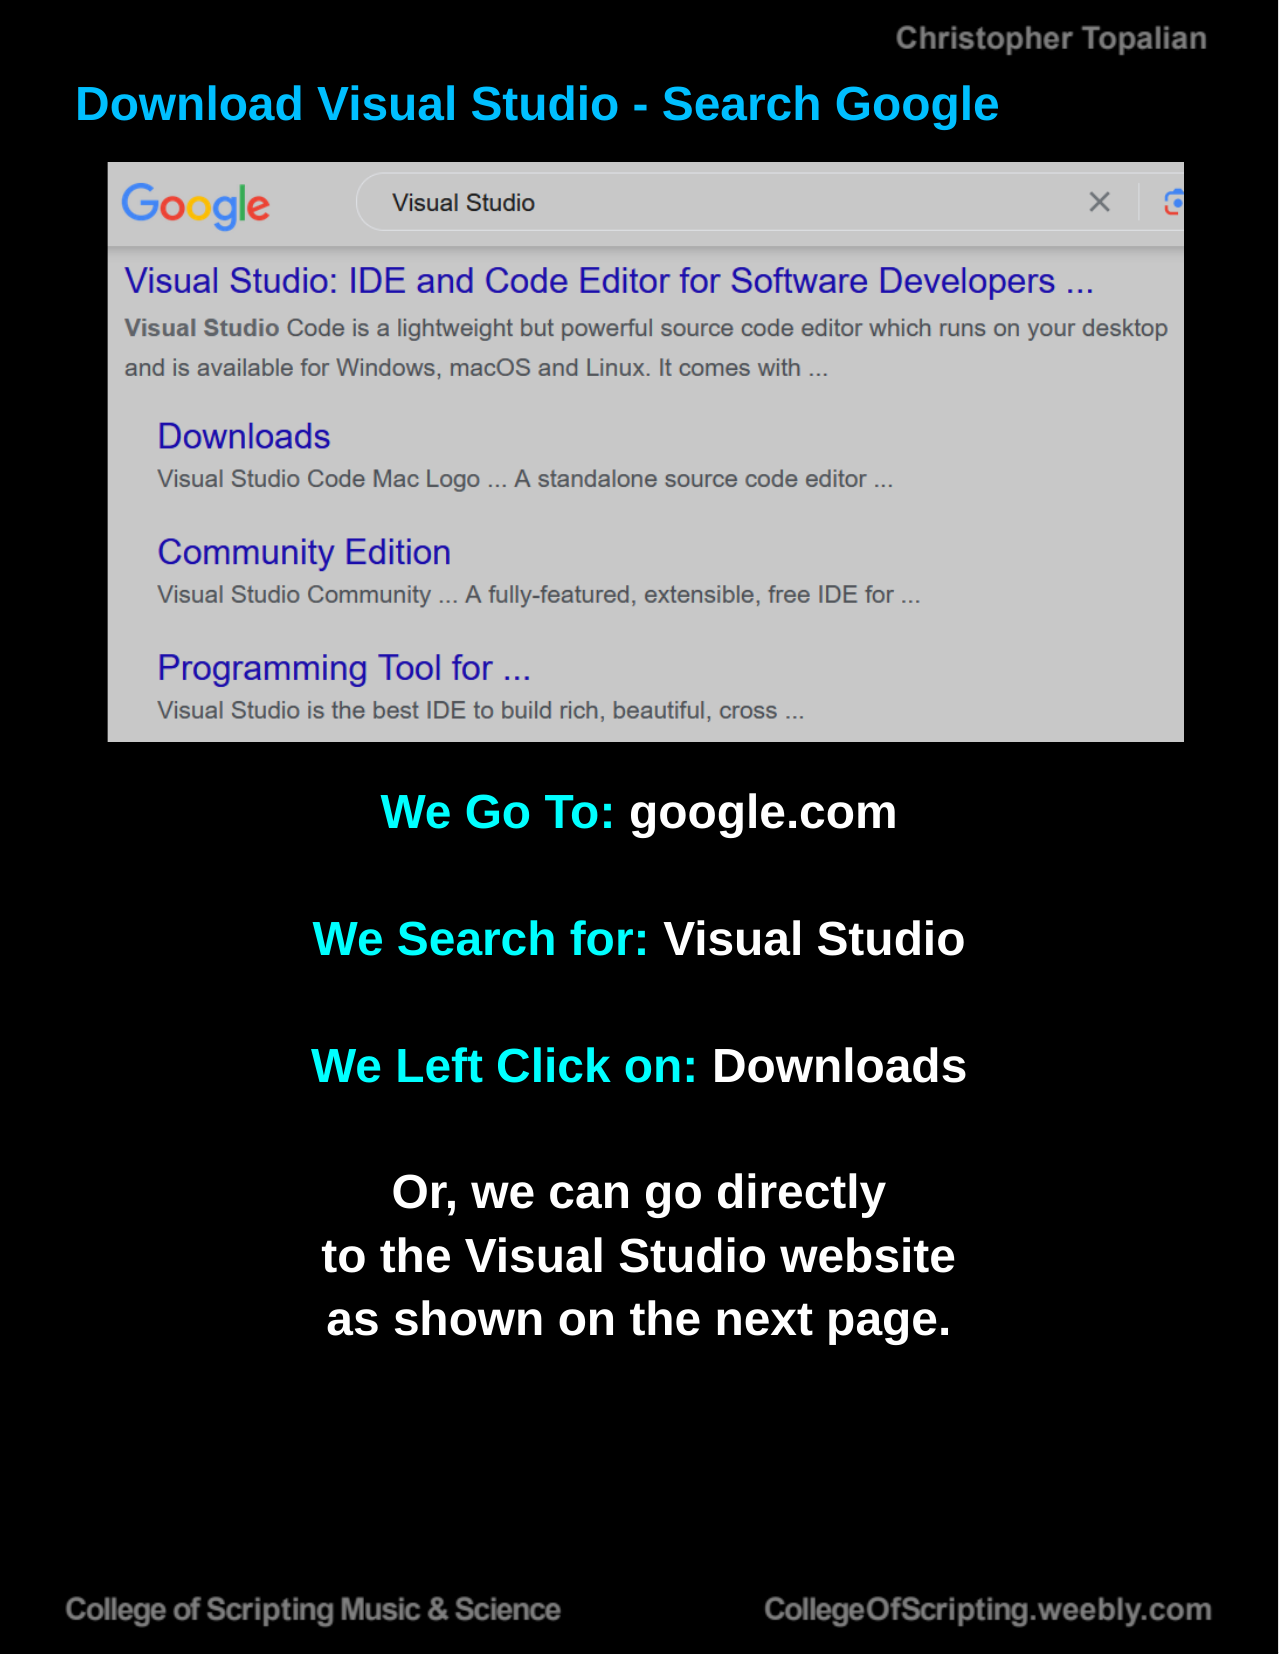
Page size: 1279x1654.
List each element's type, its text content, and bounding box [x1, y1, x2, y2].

subtitle Download Visual Studio - Search Google [75, 75, 1203, 130]
text as shown on the next page. [75, 1291, 1203, 1346]
text to the Visual Studio website [75, 1227, 1203, 1282]
text We Left Click on: Downloads [75, 1037, 1203, 1092]
text We Search for: Visual Studio [75, 911, 1203, 966]
text Or, we can go directly [75, 1164, 1203, 1219]
picture [107, 162, 1184, 742]
text We Go To: google.com [75, 784, 1203, 839]
